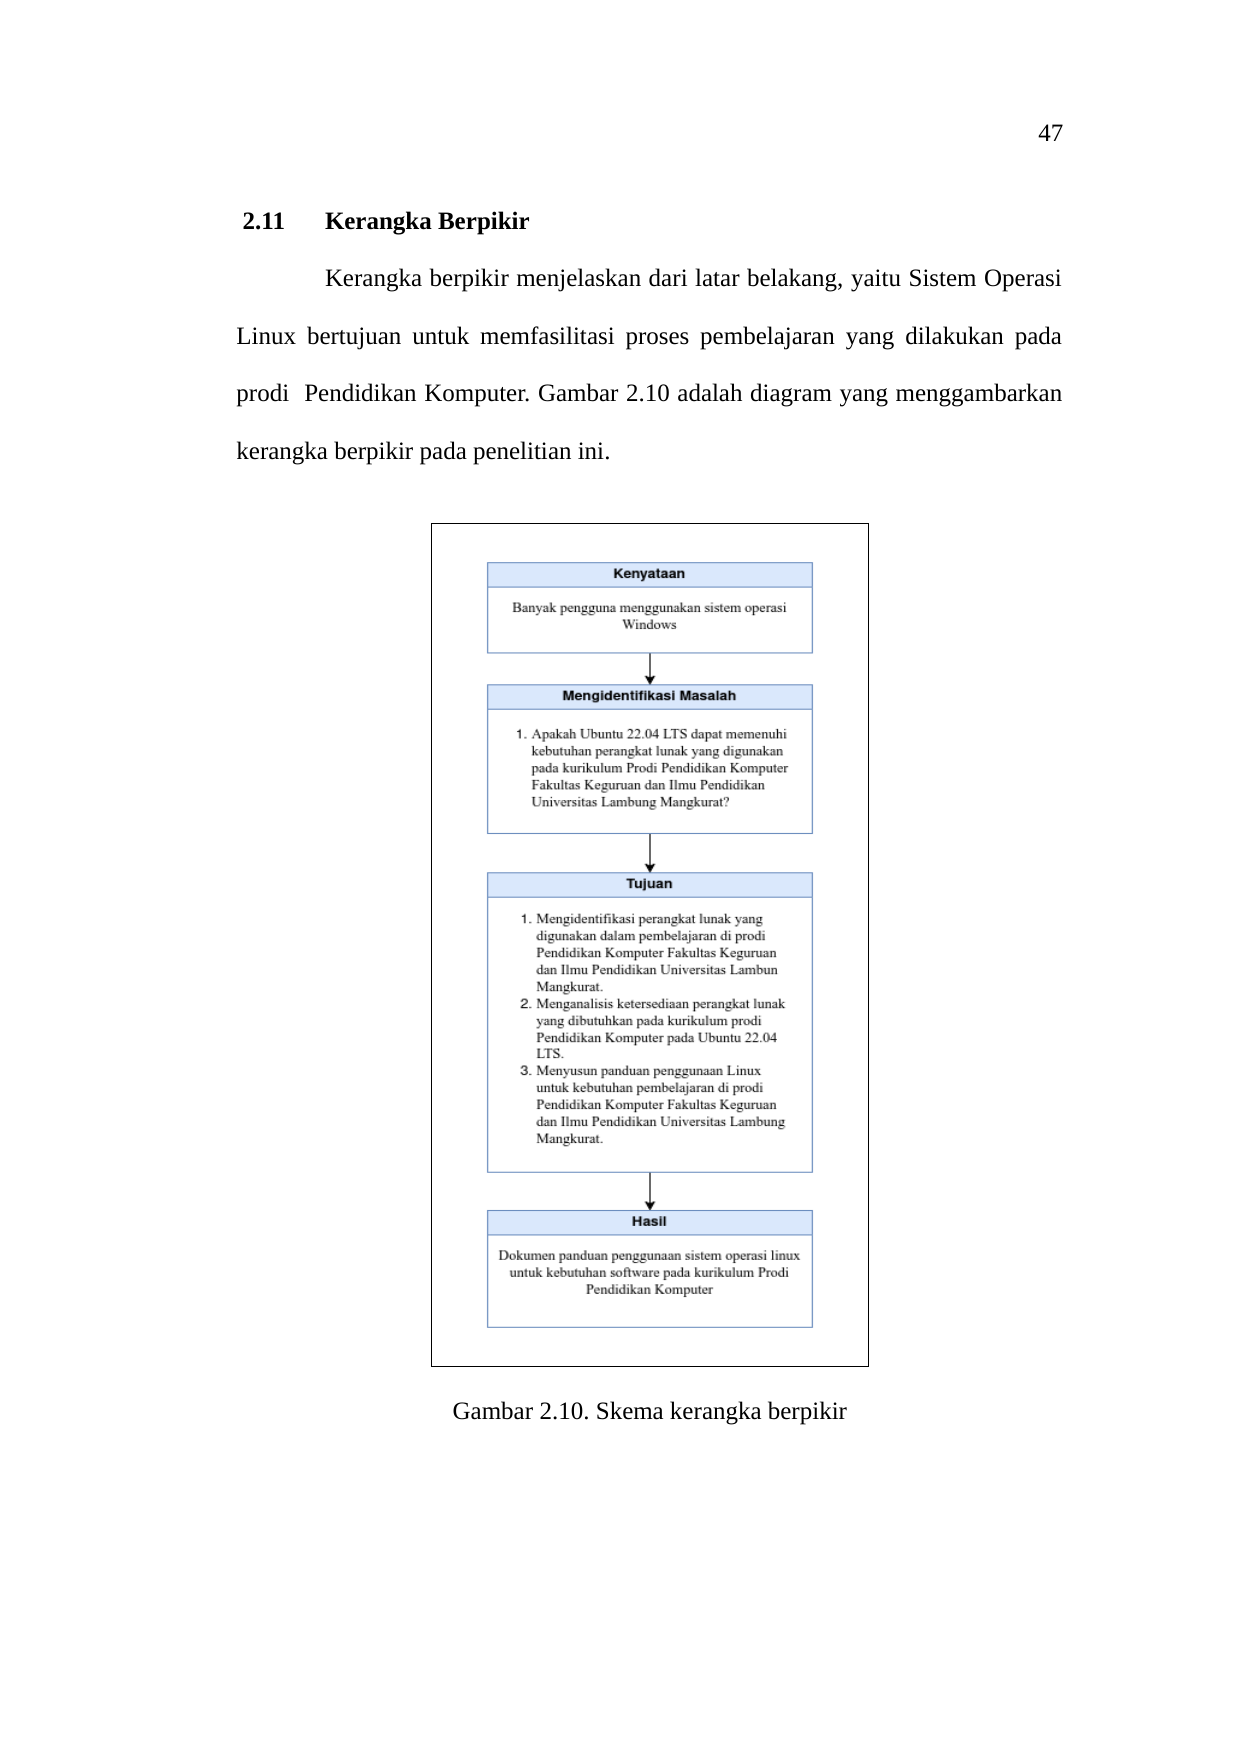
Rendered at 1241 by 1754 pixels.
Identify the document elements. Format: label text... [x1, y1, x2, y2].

subtitle Kerangka Berpikir [236, 206, 1063, 235]
text Gambar 2.10. Skema kerangka berpikir [431, 1367, 868, 1425]
picture [433, 526, 866, 1364]
text Kerangka berpikir menjelaskan dari latar belakang, yaitu Sistem Operasi Linux bertujuan untuk memfasilitasi proses pembelajaran yang dilakukan pada prodi Pendidikan Komputer. Gambar 2.10 adalah diagram yang menggambarkan kerangka berpikir pada penelitian ini. [236, 263, 1063, 465]
